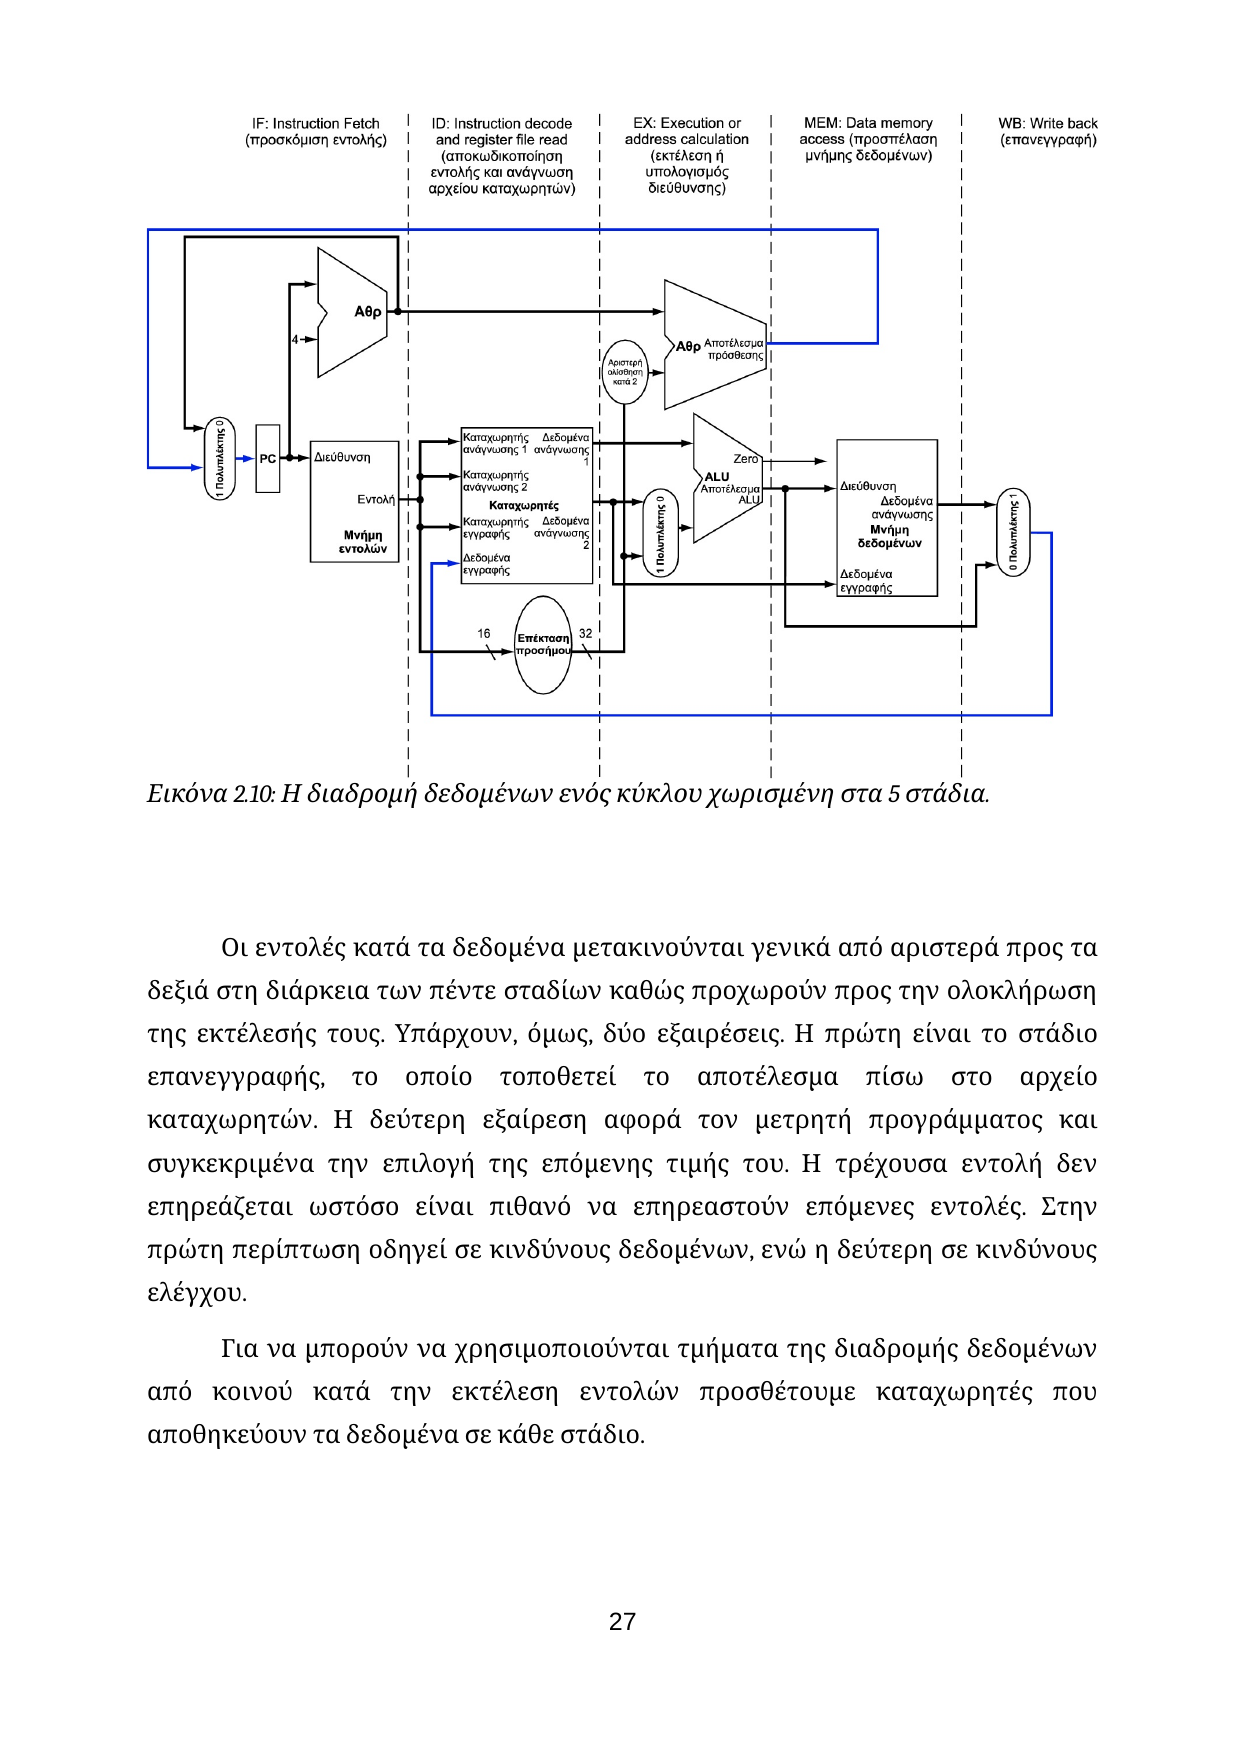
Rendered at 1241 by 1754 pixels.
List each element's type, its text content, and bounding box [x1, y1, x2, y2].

text Για να μπορούν να χρησιμοποιούνται τμήματα της διαδρομής δεδομένων από κοινού κατά την εκτέλεση εντολών προσθέτουμε καταχωρητές που αποθηκεύουν τα δεδομένα σε κάθε στάδιο. [147, 1334, 1098, 1449]
text Οι εντολές κατά τα δεδομένα μετακινούνται γενικά από αριστερά προς τα δεξιά στη διάρκεια των πέντε σταδίων καθώς προχωρούν προς την ολοκλήρωση της εκτέλεσής τους. Υπάρχουν, όμως, δύο εξαιρέσεις. Η πρώτη είναι το στάδιο επανεγγραφής, το οποίο τοποθετεί το αποτέλεσμα πίσω στο αρχείο καταχωρητών. Η δεύτερη εξαίρεση αφορά τον μετρητή προγράμματος και συγκεκριμένα την επιλογή της επόμενης τιμής του. Η τρέχουσα εντολή δεν επηρεάζεται ωστόσο είναι πιθανό να επηρεαστούν επόμενες εντολές. Στην πρώτη περίπτωση οδηγεί σε κινδύνους δεδομένων, ενώ η δεύτερη σε κινδύνους ελέγχου. [147, 934, 1098, 1308]
text Εικόνα 2.10: Η διαδρομή δεδομένων ενός κύκλου χωρισμένη στα 5 στάδια. [147, 780, 1098, 808]
picture [146, 112, 1099, 780]
